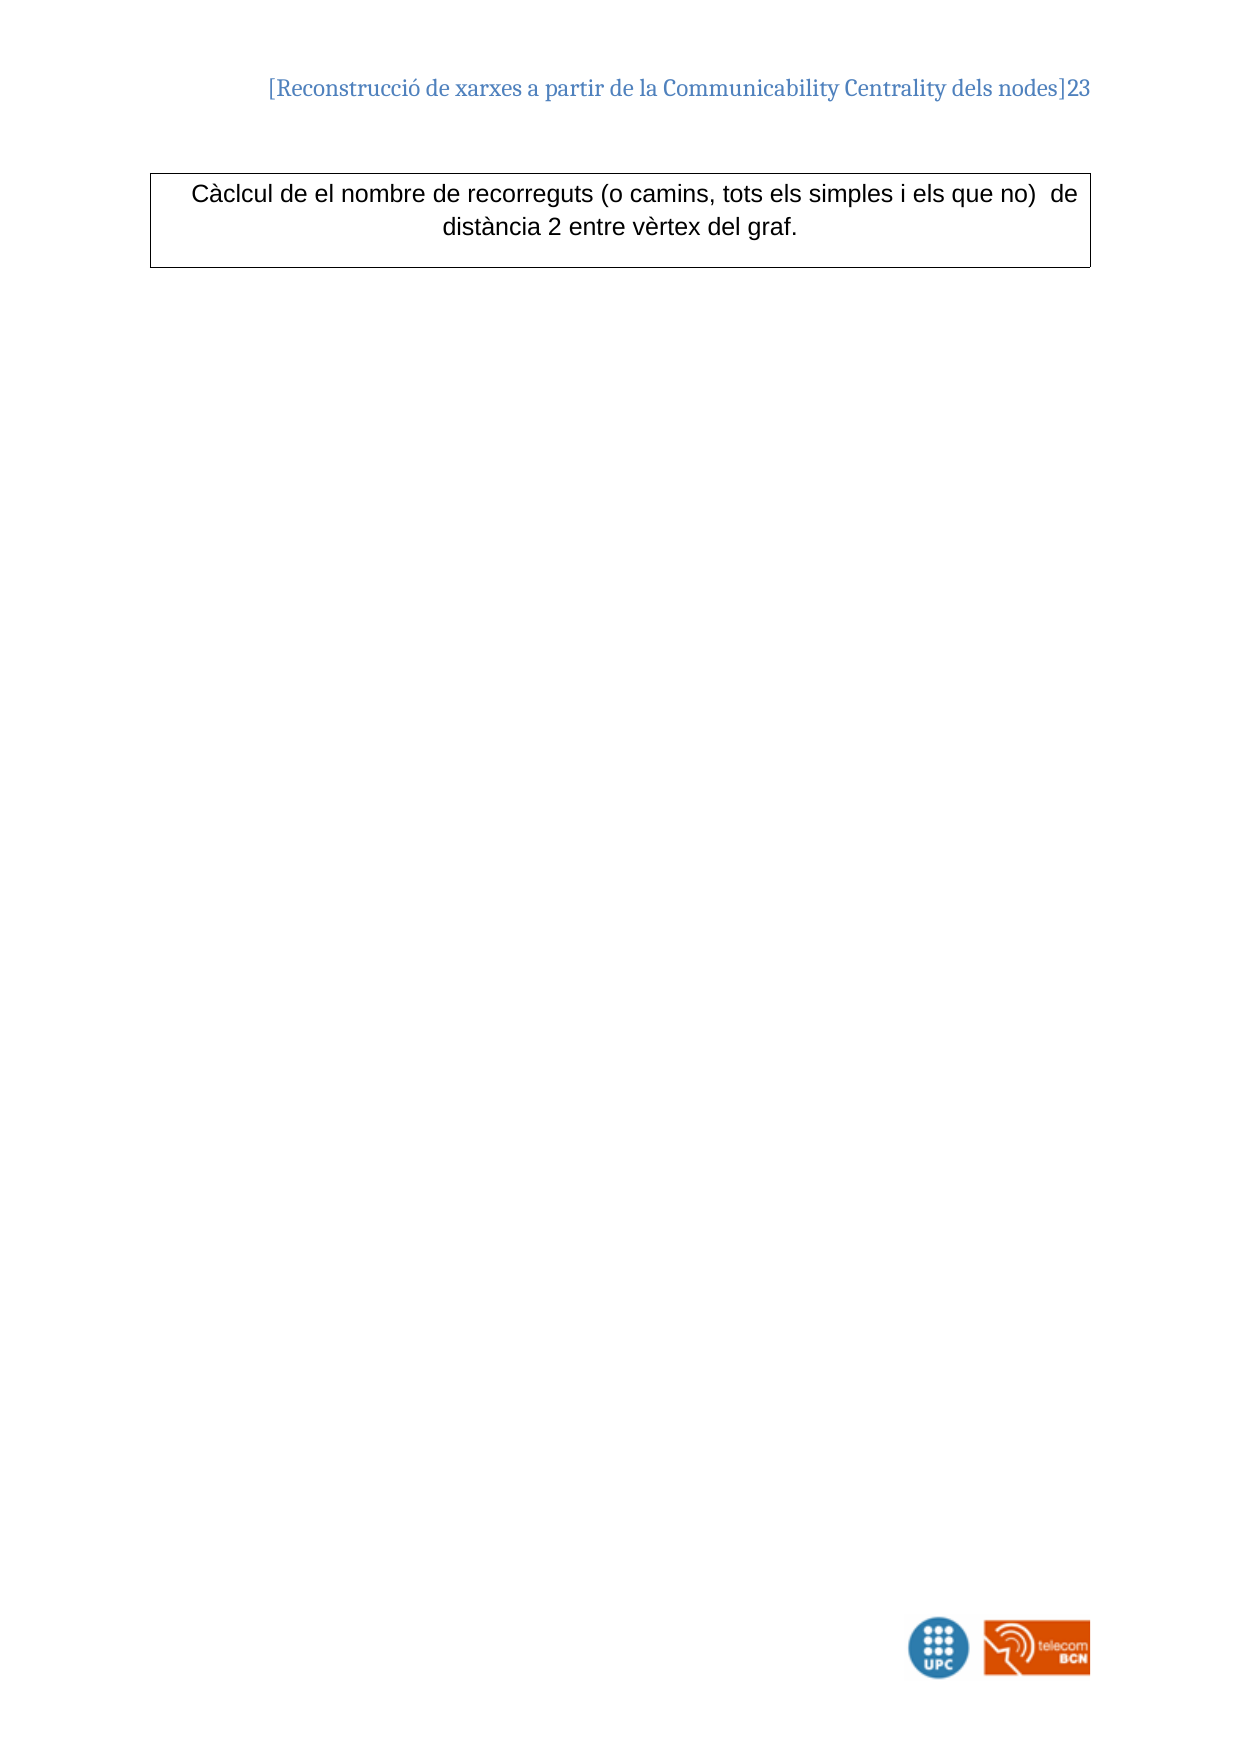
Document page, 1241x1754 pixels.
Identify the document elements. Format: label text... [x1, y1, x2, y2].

picture [904, 1614, 1091, 1681]
table_cell Càclcul de el nombre de recorreguts (o camins, tots els simples i els que no) de distància 2 entre vèrtex del graf. [151, 174, 1090, 267]
